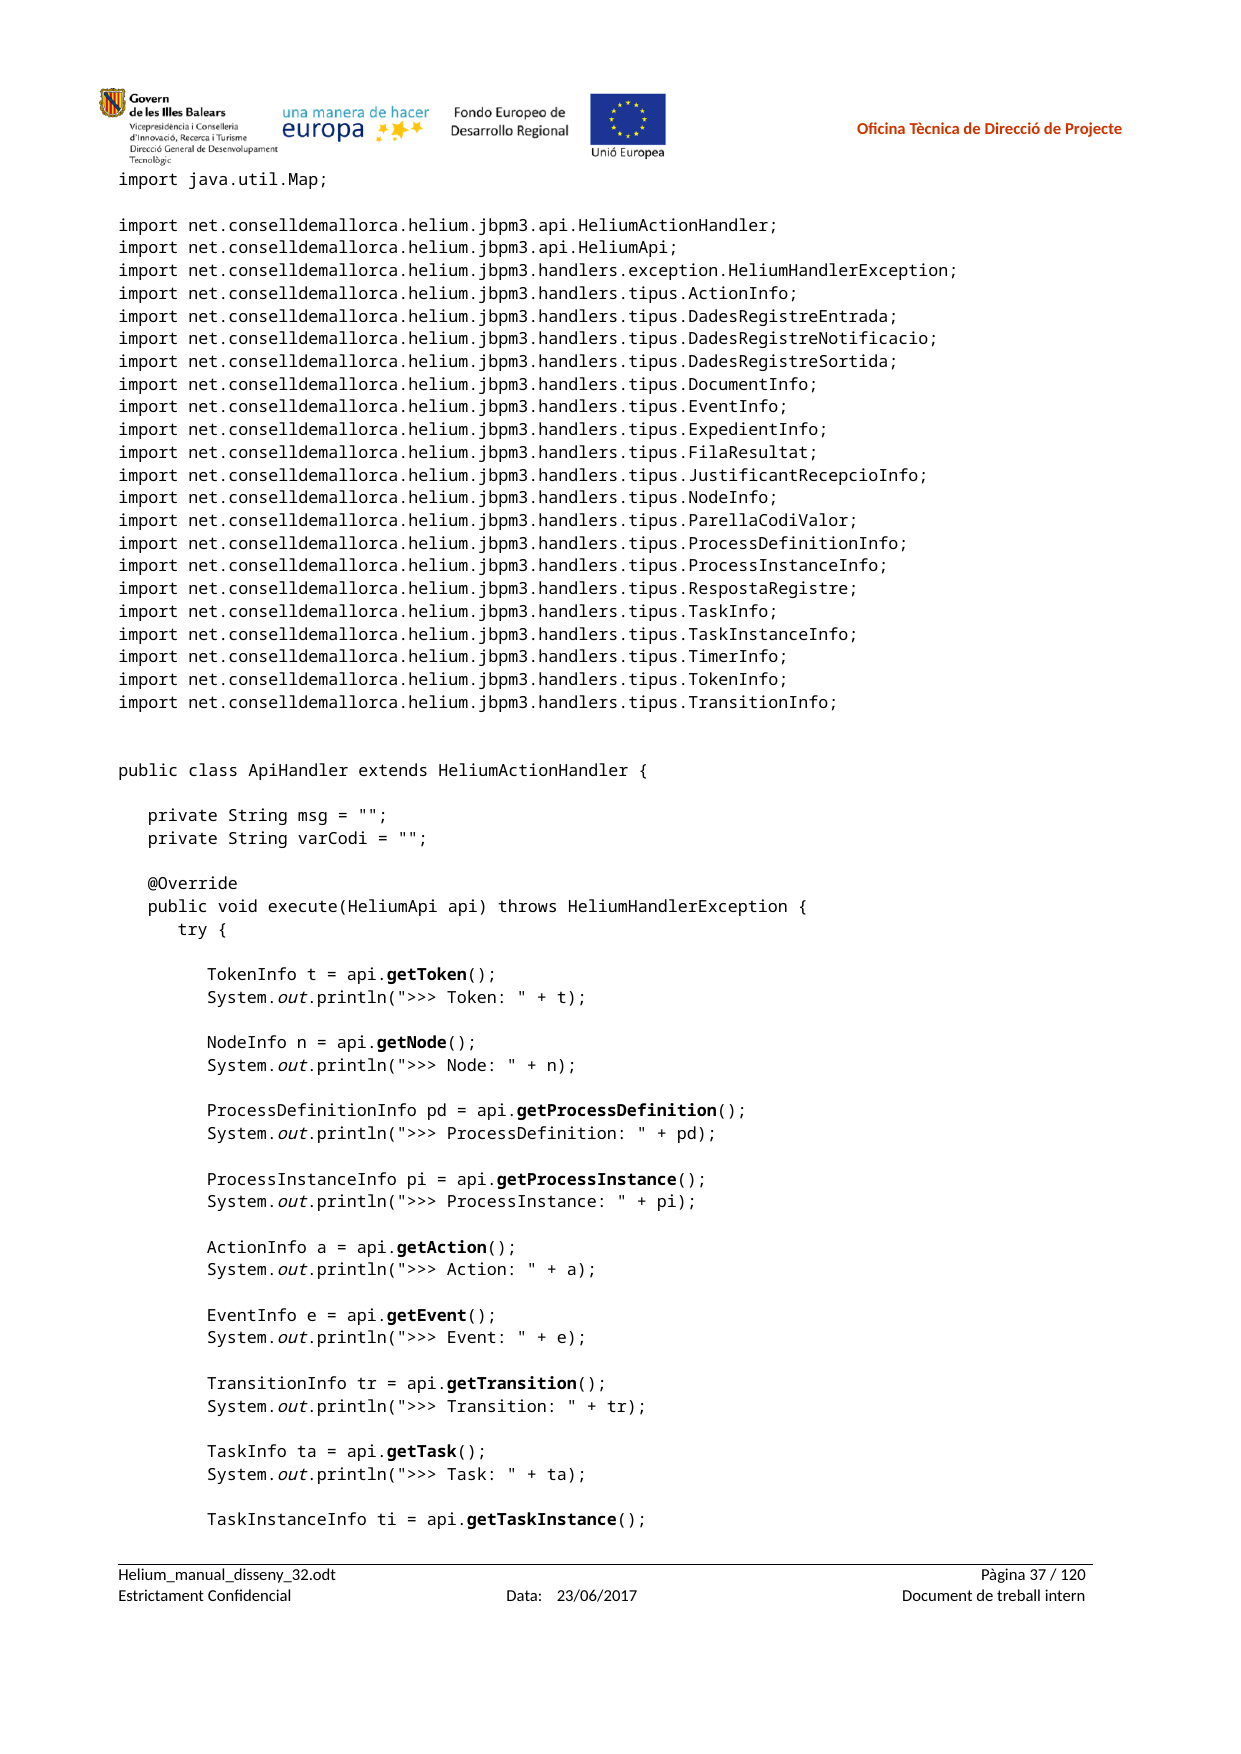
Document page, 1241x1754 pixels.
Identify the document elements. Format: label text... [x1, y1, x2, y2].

text import net.conselldemallorca.helium.jbpm3.handlers.tipus.JustificantRecepcioInfo; [118, 463, 1122, 486]
text System.out.println(">>> Event: " + e); [118, 1326, 1122, 1349]
text try { [118, 917, 1122, 940]
text import net.conselldemallorca.helium.jbpm3.handlers.tipus.ProcessInstanceInfo; [118, 554, 1122, 577]
text import net.conselldemallorca.helium.jbpm3.handlers.tipus.TaskInstanceInfo; [118, 622, 1122, 645]
text import net.conselldemallorca.helium.jbpm3.handlers.tipus.ParellaCodiValor; [118, 508, 1122, 531]
text EventInfo e = api.getEvent(); [118, 1303, 1122, 1326]
text import net.conselldemallorca.helium.jbpm3.handlers.tipus.TimerInfo; [118, 645, 1122, 667]
text import net.conselldemallorca.helium.jbpm3.handlers.tipus.TaskInfo; [118, 599, 1122, 622]
text import net.conselldemallorca.helium.jbpm3.handlers.tipus.TokenInfo; [118, 667, 1122, 690]
text import net.conselldemallorca.helium.jbpm3.handlers.tipus.TransitionInfo; [118, 690, 1122, 713]
text import net.conselldemallorca.helium.jbpm3.handlers.tipus.DadesRegistreNotificacio; [118, 327, 1122, 349]
text System.out.println(">>> Transition: " + tr); [118, 1394, 1122, 1417]
text public void execute(HeliumApi api) throws HeliumHandlerException { [118, 894, 1122, 917]
text TransitionInfo tr = api.getTransition(); [118, 1371, 1122, 1394]
text ProcessInstanceInfo pi = api.getProcessInstance(); [118, 1167, 1122, 1190]
text System.out.println(">>> Token: " + t); [118, 985, 1122, 1008]
text import net.conselldemallorca.helium.jbpm3.handlers.tipus.ProcessDefinitionInfo; [118, 531, 1122, 554]
text import net.conselldemallorca.helium.jbpm3.handlers.tipus.DocumentInfo; [118, 372, 1122, 395]
text public class ApiHandler extends HeliumActionHandler { [118, 758, 1122, 781]
picture [99, 87, 668, 166]
text import net.conselldemallorca.helium.jbpm3.api.HeliumActionHandler; [118, 213, 1122, 236]
text System.out.println(">>> Node: " + n); [118, 1053, 1122, 1076]
text System.out.println(">>> Task: " + ta); [118, 1462, 1122, 1485]
text import net.conselldemallorca.helium.jbpm3.handlers.exception.HeliumHandlerException; [118, 259, 1122, 281]
text import net.conselldemallorca.helium.jbpm3.handlers.tipus.EventInfo; [118, 395, 1122, 418]
text ProcessDefinitionInfo pd = api.getProcessDefinition(); [118, 1099, 1122, 1122]
text import net.conselldemallorca.helium.jbpm3.handlers.tipus.FilaResultat; [118, 440, 1122, 463]
text TaskInfo ta = api.getTask(); [118, 1439, 1122, 1462]
text import net.conselldemallorca.helium.jbpm3.handlers.tipus.ExpedientInfo; [118, 418, 1122, 440]
text import java.util.Map; [118, 168, 1122, 191]
text private String msg = ""; [118, 804, 1122, 826]
text import net.conselldemallorca.helium.jbpm3.handlers.tipus.DadesRegistreEntrada; [118, 304, 1122, 327]
text import net.conselldemallorca.helium.jbpm3.handlers.tipus.ActionInfo; [118, 281, 1122, 304]
text import net.conselldemallorca.helium.jbpm3.handlers.tipus.DadesRegistreSortida; [118, 349, 1122, 372]
text TaskInstanceInfo ti = api.getTaskInstance(); [118, 1508, 1122, 1530]
text TokenInfo t = api.getToken(); [118, 963, 1122, 985]
text private String varCodi = ""; [118, 826, 1122, 849]
text ActionInfo a = api.getAction(); [118, 1235, 1122, 1258]
text import net.conselldemallorca.helium.jbpm3.handlers.tipus.NodeInfo; [118, 486, 1122, 508]
text @Override [118, 872, 1122, 894]
text import net.conselldemallorca.helium.jbpm3.handlers.tipus.RespostaRegistre; [118, 577, 1122, 599]
text import net.conselldemallorca.helium.jbpm3.api.HeliumApi; [118, 236, 1122, 259]
text System.out.println(">>> Action: " + a); [118, 1258, 1122, 1281]
text NodeInfo n = api.getNode(); [118, 1031, 1122, 1053]
text System.out.println(">>> ProcessDefinition: " + pd); [118, 1122, 1122, 1144]
text System.out.println(">>> ProcessInstance: " + pi); [118, 1190, 1122, 1212]
